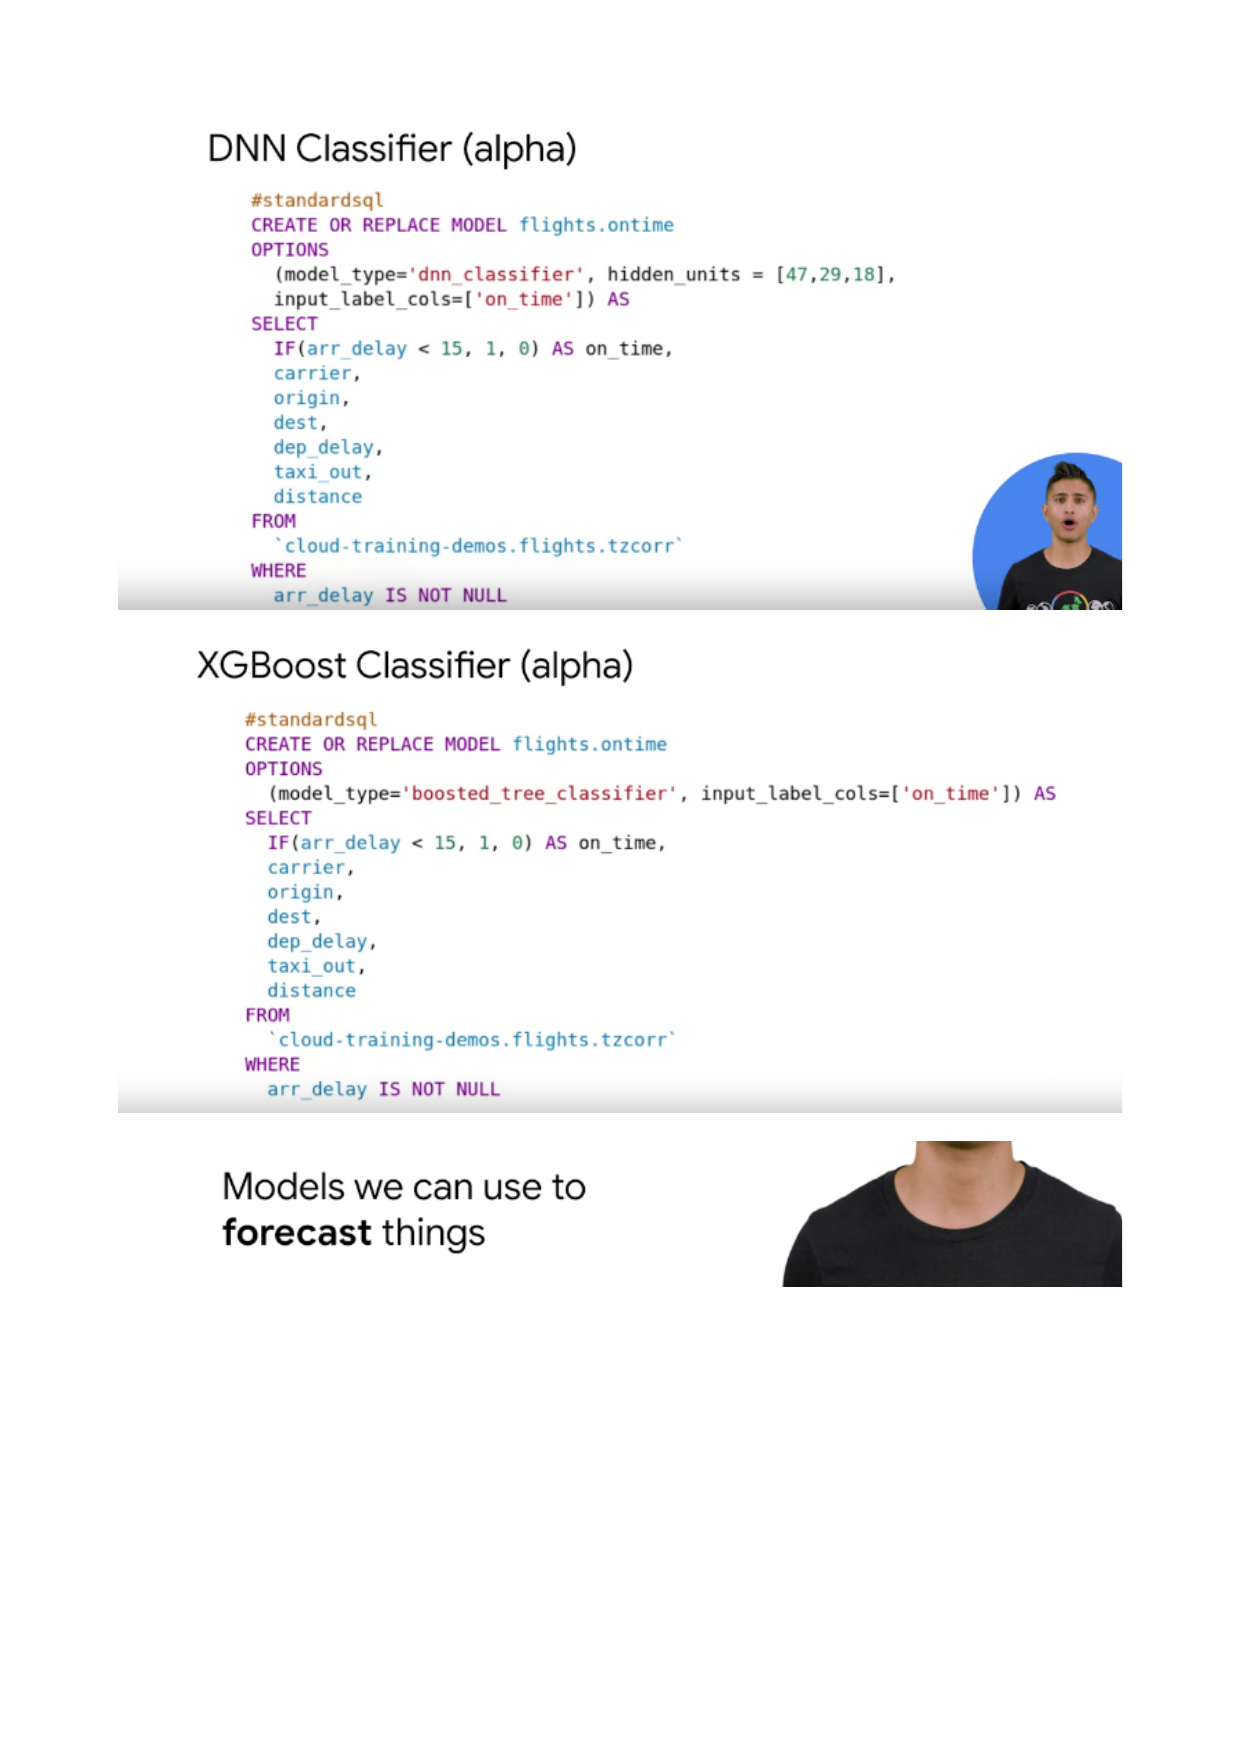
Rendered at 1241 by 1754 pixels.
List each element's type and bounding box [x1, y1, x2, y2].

picture [118, 118, 1123, 610]
picture [118, 1141, 1123, 1287]
picture [118, 638, 1123, 1113]
